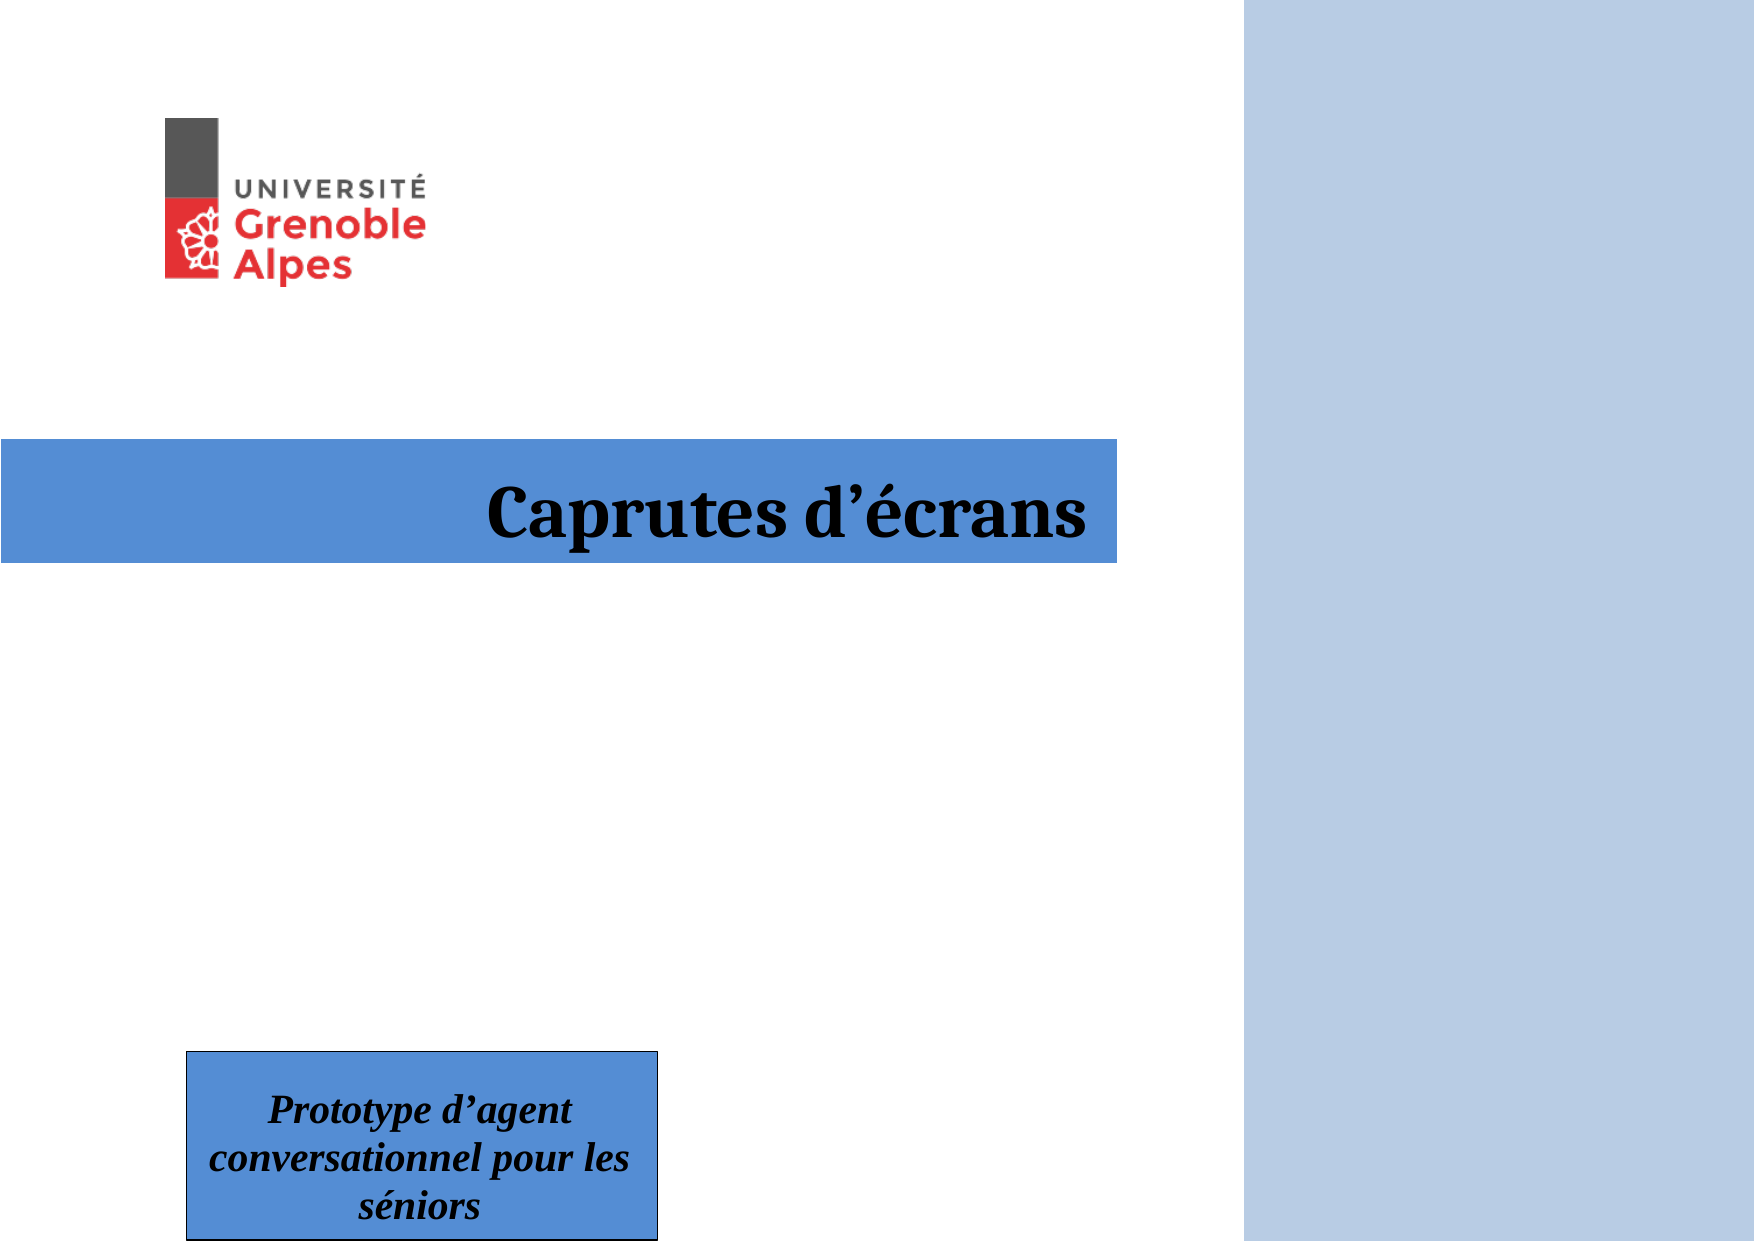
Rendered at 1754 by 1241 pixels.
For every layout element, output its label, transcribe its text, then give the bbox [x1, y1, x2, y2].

text Prototype d’agent conversationnel pour les séniors [202, 1085, 642, 1229]
text Caprutes d’écrans [30, 470, 1088, 556]
picture [165, 118, 426, 287]
